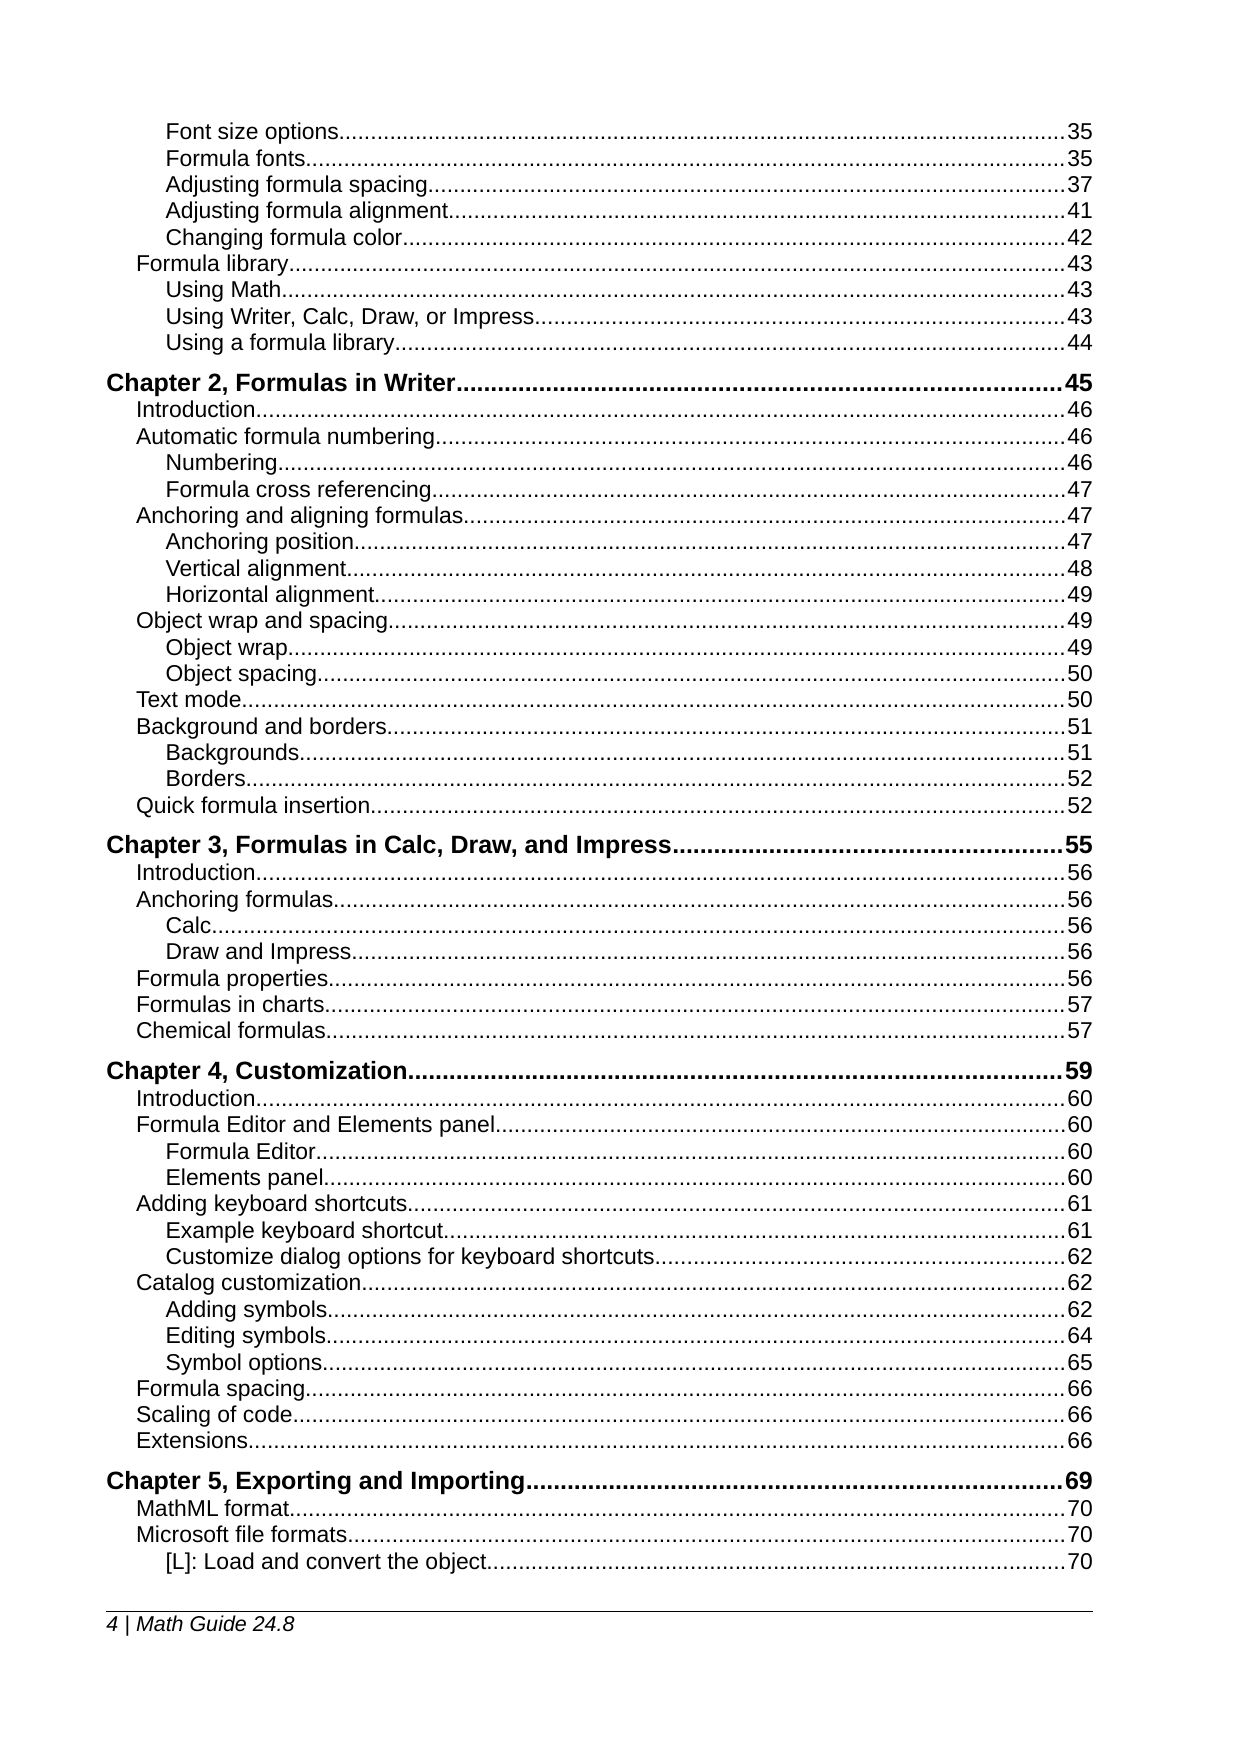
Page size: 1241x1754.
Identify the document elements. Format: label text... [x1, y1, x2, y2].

text Formulas in charts 57 [136, 991, 1093, 1017]
text Quick formula insertion 52 [136, 792, 1093, 818]
text Using Math 43 [165, 276, 1093, 303]
text Using Writer, Calc, Draw, or Impress 43 [165, 303, 1093, 329]
text Customize dialog options for keyboard shortcuts 62 [165, 1243, 1093, 1269]
text Changing formula color 42 [165, 223, 1093, 250]
text Formula Editor and Elements panel 60 [136, 1111, 1093, 1138]
text Adjusting formula alignment 41 [165, 197, 1093, 223]
text Background and borders 51 [136, 713, 1093, 739]
text Scaling of code 66 [136, 1401, 1093, 1427]
text Calc 56 [165, 912, 1093, 938]
text Adjusting formula spacing 37 [165, 171, 1093, 197]
text Object spacing 50 [165, 660, 1093, 686]
text Text mode 50 [136, 686, 1093, 713]
text Chapter 5, Exporting and Importing 69 [106, 1466, 1093, 1495]
text Draw and Impress 56 [165, 938, 1093, 965]
text Horizontal alignment 49 [165, 581, 1093, 607]
text Formula fonts 35 [165, 144, 1093, 171]
text Formula spacing 66 [136, 1375, 1093, 1401]
text Font size options 35 [165, 118, 1093, 144]
text Chapter 3, Formulas in Calc, Draw, and Impress 55 [106, 831, 1093, 859]
text Chapter 2, Formulas in Writer 45 [106, 368, 1093, 396]
text Automatic formula numbering 46 [136, 423, 1093, 449]
text Adding keyboard shortcuts 61 [136, 1190, 1093, 1217]
text Introduction 46 [136, 396, 1093, 423]
text Microsoft file formats 70 [136, 1521, 1093, 1548]
text Elements panel 60 [165, 1164, 1093, 1190]
text Formula cross referencing 47 [165, 476, 1093, 502]
text Numbering 46 [165, 449, 1093, 476]
text Backgrounds 51 [165, 739, 1093, 765]
text Formula Editor 60 [165, 1138, 1093, 1164]
text Symbol options 65 [165, 1348, 1093, 1375]
text Anchoring position 47 [165, 528, 1093, 554]
text Object wrap and spacing 49 [136, 607, 1093, 634]
text Vertical alignment 48 [165, 554, 1093, 581]
text Example keyboard shortcut 61 [165, 1217, 1093, 1243]
text Chemical formulas 57 [136, 1017, 1093, 1044]
text Chapter 4, Customization 59 [106, 1056, 1093, 1085]
text Introduction 56 [136, 859, 1093, 886]
text Introduction 60 [136, 1085, 1093, 1111]
text Adding symbols 62 [165, 1296, 1093, 1322]
text MathML format 70 [136, 1495, 1093, 1521]
text Borders 52 [165, 765, 1093, 792]
text Anchoring formulas 56 [136, 886, 1093, 912]
text Object wrap 49 [165, 634, 1093, 660]
text Formula properties 56 [136, 965, 1093, 991]
text Using a formula library 44 [165, 329, 1093, 355]
text Catalog customization 62 [136, 1269, 1093, 1296]
text Formula library 43 [136, 250, 1093, 276]
text Anchoring and aligning formulas 47 [136, 502, 1093, 528]
text Extensions 66 [136, 1427, 1093, 1454]
text [L]: Load and convert the object 70 [165, 1548, 1093, 1574]
text Editing symbols 64 [165, 1322, 1093, 1348]
